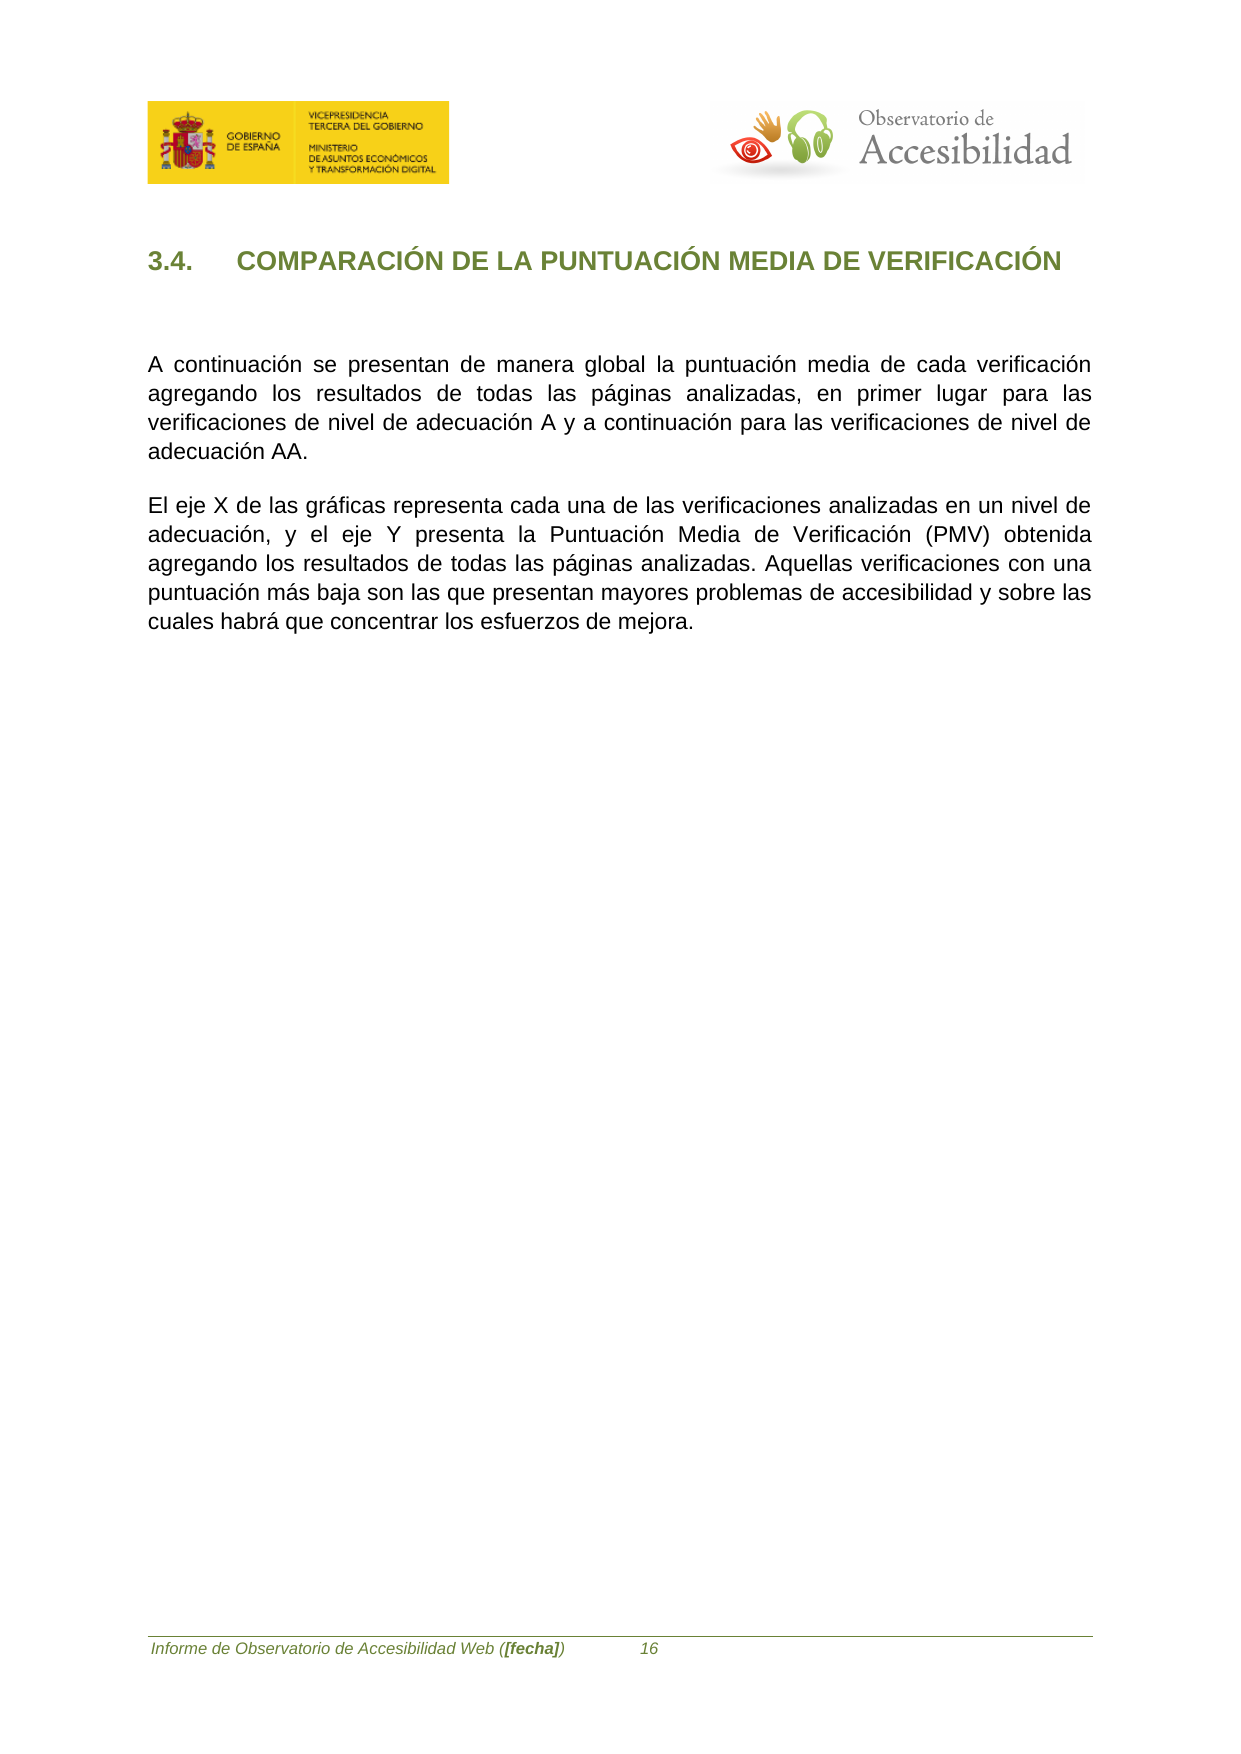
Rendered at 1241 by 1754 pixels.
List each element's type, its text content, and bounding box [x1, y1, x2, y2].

text A continuación se presentan de manera global la puntuación media de cada verificación agregando los resultados de todas las páginas analizadas, en primer lugar para las verificaciones de nivel de adecuación A y a continuación para las verificaciones de nivel de adecuación AA. [148, 351, 1092, 464]
picture [147, 101, 450, 184]
text El eje X de las gráficas representa cada una de las verificaciones analizadas en un nivel de adecuación, y el eje Y presenta la Puntuación Media de Verificación (PMV) obtenida agregando los resultados de todas las páginas analizadas. Aquellas verificaciones con una puntuación más baja son las que presentan mayores problemas de accesibilidad y sobre las cuales habrá que concentrar los esfuerzos de mejora. [148, 492, 1092, 634]
subtitle Comparación de la puntuación media de verificación [148, 245, 1092, 276]
picture [710, 101, 1086, 184]
